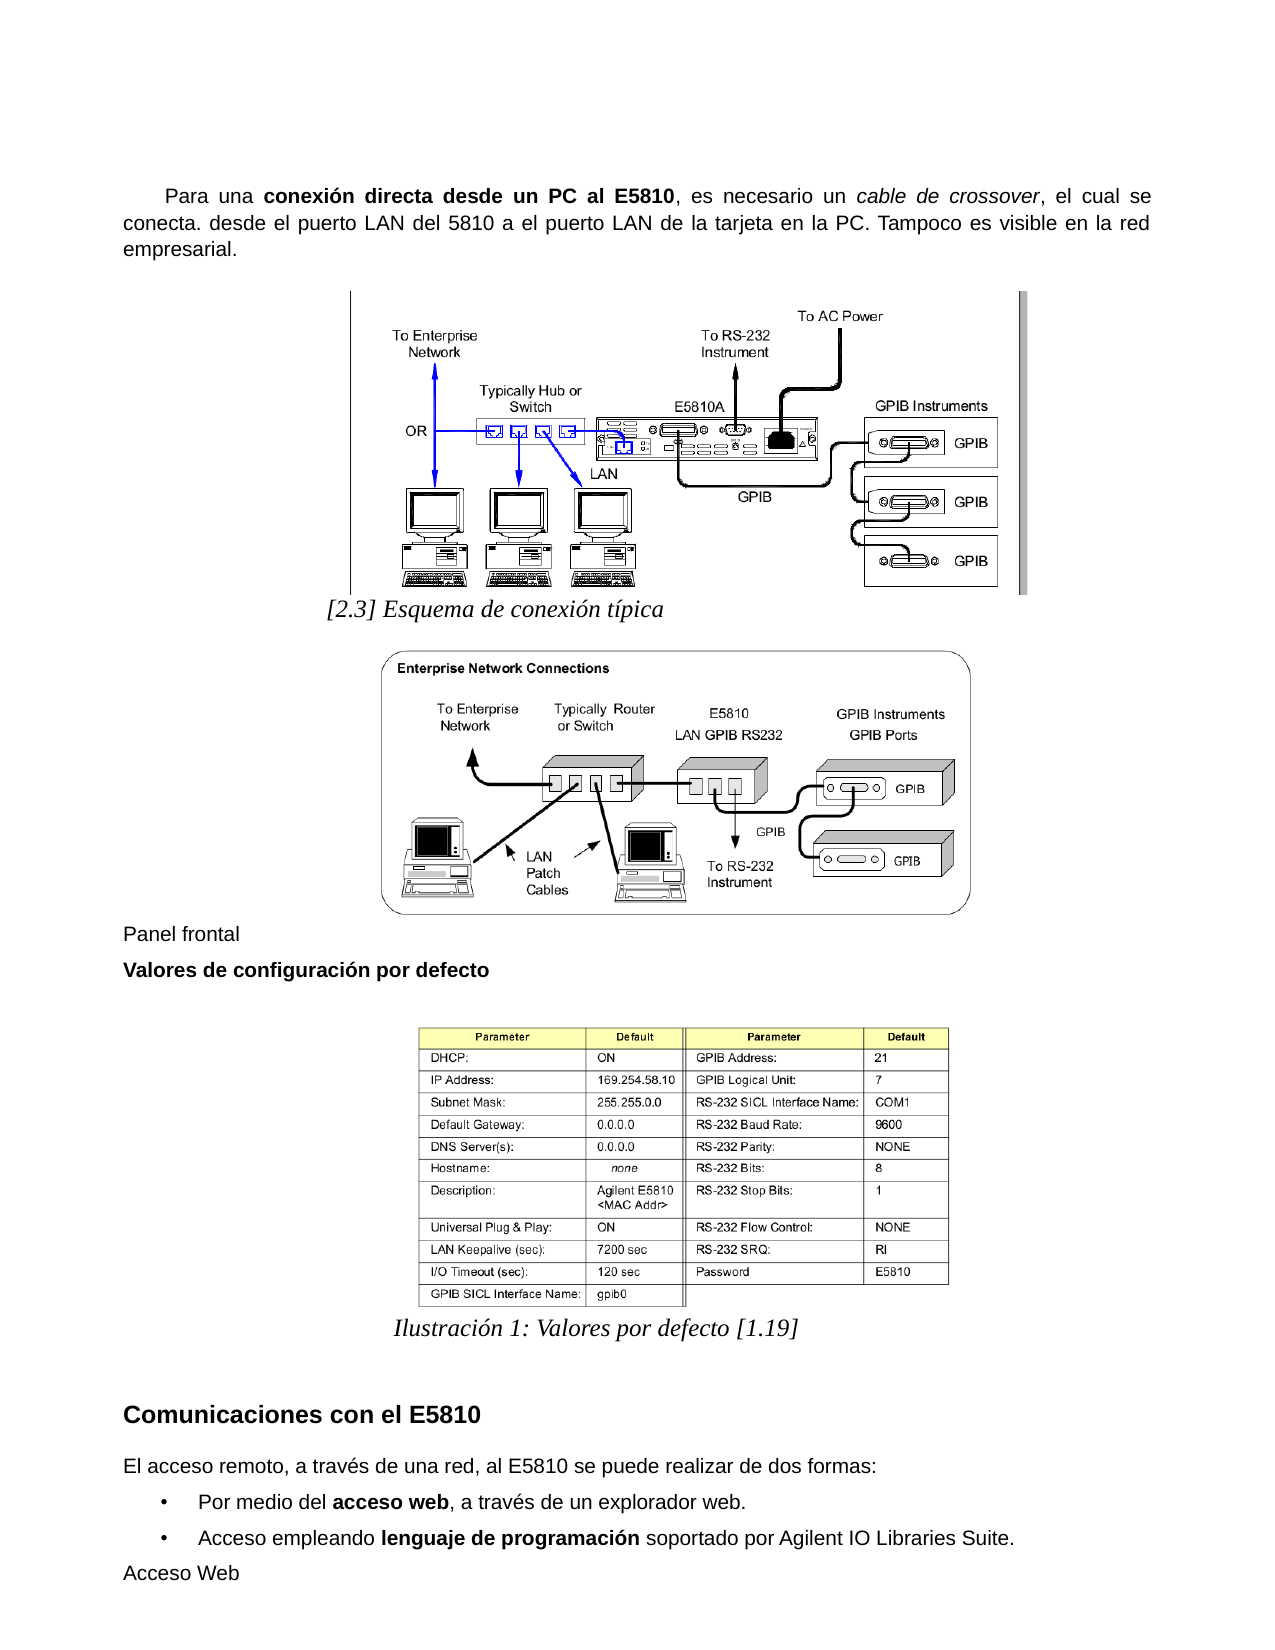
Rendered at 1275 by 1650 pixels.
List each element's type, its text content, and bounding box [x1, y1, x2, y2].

text Valores de configuración por defecto [123, 958, 1152, 982]
text Para una conexión directa desde un PC al E5810, es necesario un cable de crossover, el cual se conecta. desde el puerto LAN del 5810 a el puerto LAN de la tarjeta en la PC. Tampoco es visible en la red empresarial. [123, 181, 1152, 261]
text Panel frontal [123, 659, 1152, 946]
picture [382, 1020, 957, 1314]
text Ilustración 1: Valores por defecto [1.19] [393, 1021, 968, 1342]
picture [366, 650, 993, 923]
picture [325, 291, 1028, 595]
list Acceso empleando lenguaje de programación soportado por Agilent IO Libraries Suite. [160, 1525, 1152, 1549]
subtitle Comunicaciones con el E5810 [123, 1400, 1152, 1429]
text [2.3] Esquema de conexión típica [326, 595, 1027, 623]
list Por medio del acceso web, a través de un explorador web. [160, 1489, 1152, 1513]
text [326, 279, 1027, 291]
text Acceso Web [123, 1561, 1152, 1585]
text El acceso remoto, a través de una red, al E5810 se puede realizar de dos formas: [123, 1454, 1152, 1478]
